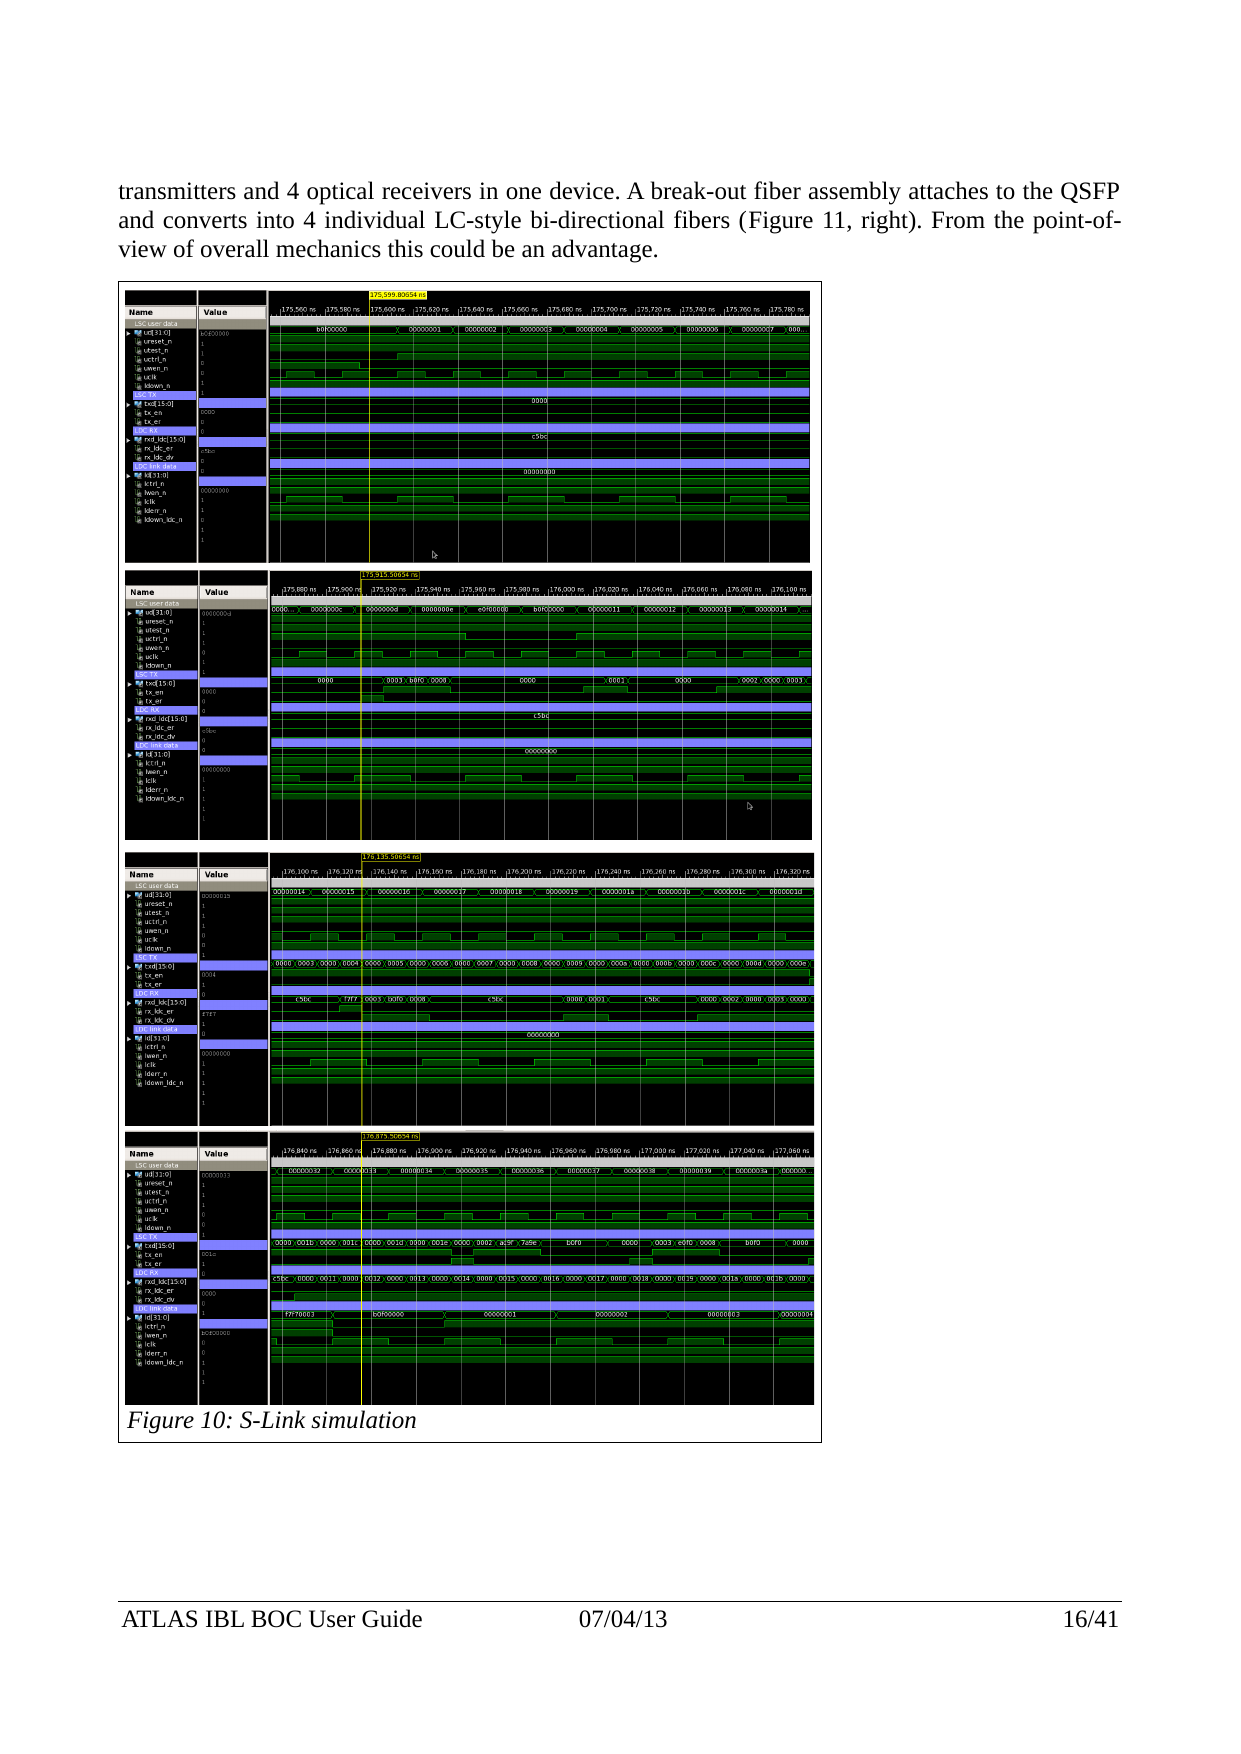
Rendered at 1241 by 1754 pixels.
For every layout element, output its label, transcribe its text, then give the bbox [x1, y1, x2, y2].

text [127, 840, 812, 852]
text transmitters and 4 optical receivers in one device. A break-out fiber assembly attaches to the QSFP and converts into 4 individual LC-style bi-directional fibers (Figure 11, right). From the point-of-view of overall mechanics this could be an advantage. [118, 176, 1122, 263]
text Figure 10: S-Link simulation [127, 1405, 812, 1433]
text [127, 1126, 812, 1130]
text [127, 303, 812, 570]
